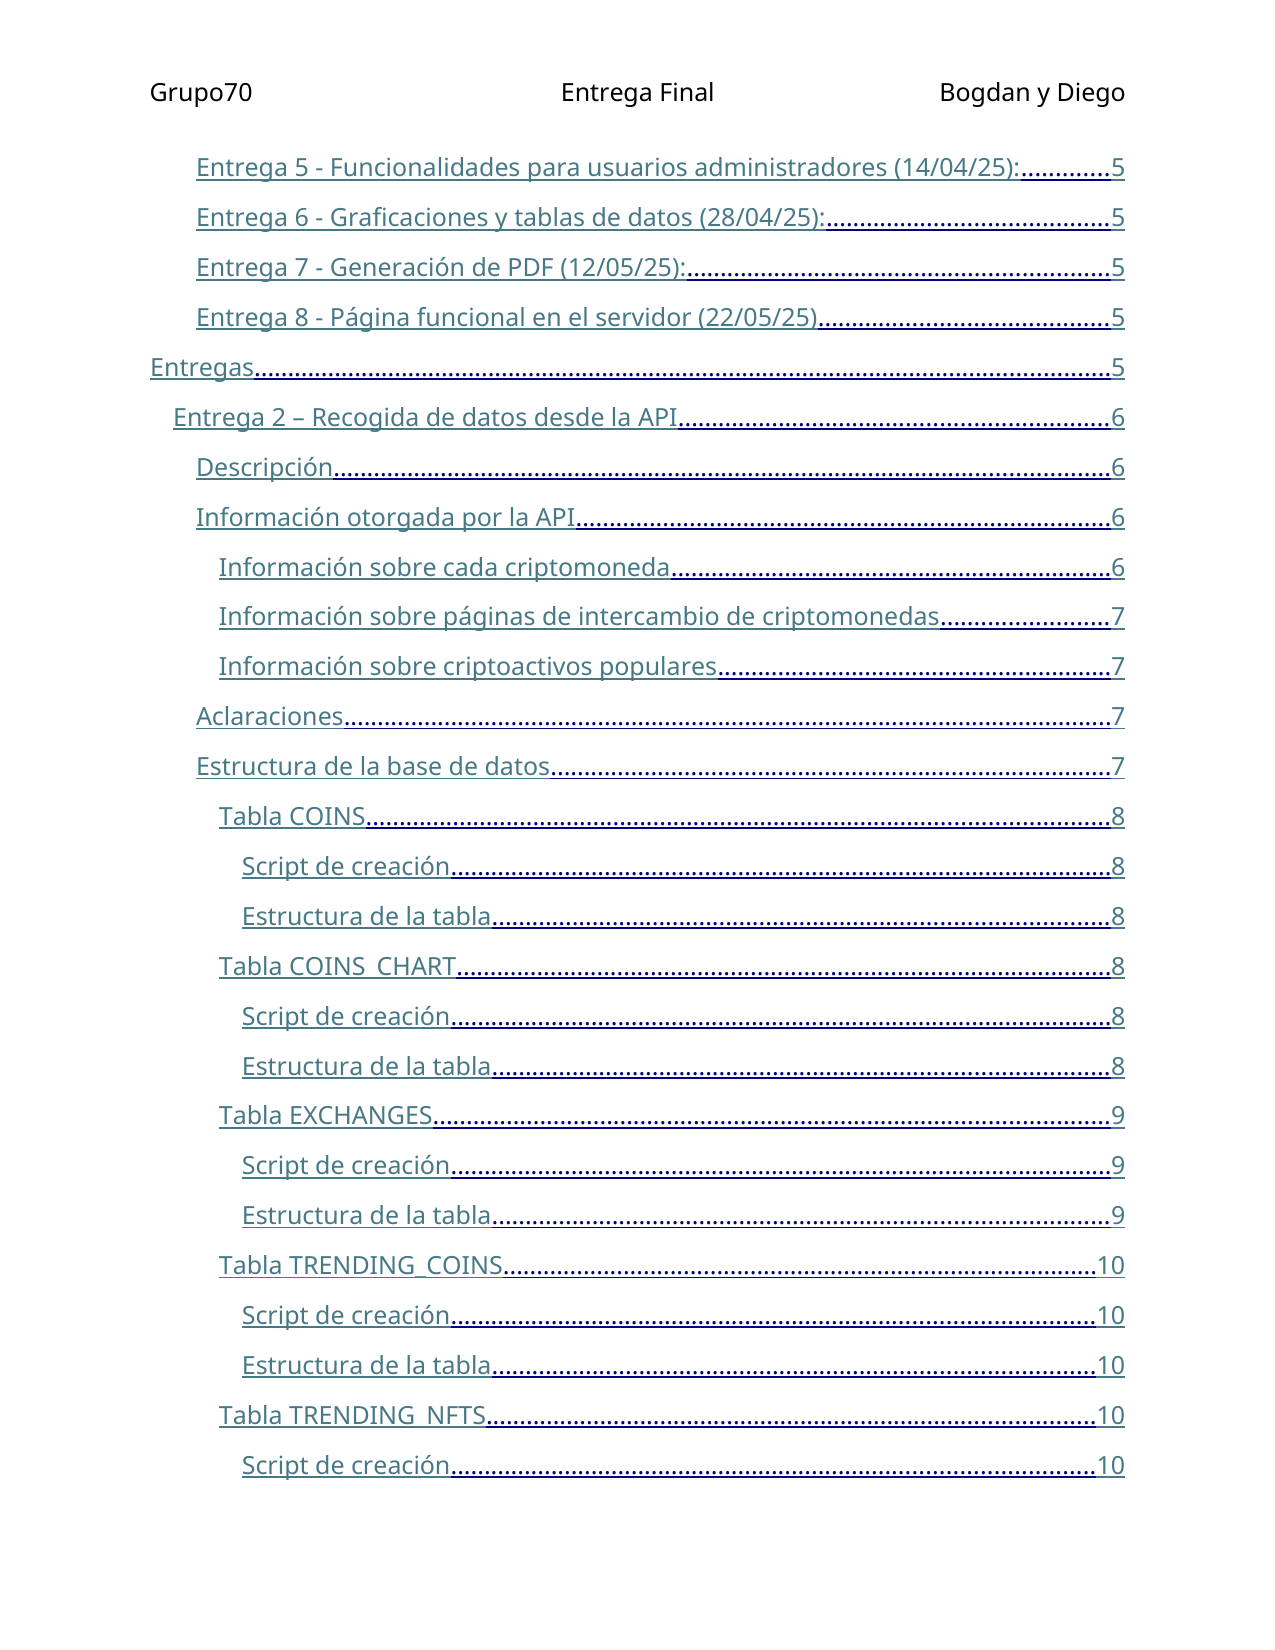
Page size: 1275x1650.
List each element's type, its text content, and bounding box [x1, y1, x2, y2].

text Entrega 6 - Graficaciones y tablas de datos (28/04/25): 5 [196, 200, 1125, 229]
text [196, 779, 1125, 783]
text Información sobre páginas de intercambio de criptomonedas 7 [219, 599, 1125, 628]
text Estructura de la base de datos 7 [196, 749, 1125, 778]
text Información sobre cada criptomoneda 6 [219, 549, 1125, 578]
text Tabla EXCHANGES 9 [219, 1098, 1125, 1127]
text Estructura de la tabla 9 [242, 1198, 1125, 1227]
text Entrega 7 - Generación de PDF (12/05/25): 5 [196, 250, 1125, 279]
text [242, 1228, 1125, 1232]
text Entrega 8 - Página funcional en el servidor (22/05/25) 5 [196, 300, 1125, 328]
text [150, 380, 1125, 384]
text Script de creación 8 [242, 848, 1125, 877]
text [242, 879, 1125, 883]
text [219, 1278, 1125, 1282]
text [242, 1328, 1125, 1332]
text Tabla TRENDING_COINS 10 [219, 1248, 1125, 1277]
text Entregas 5 [150, 349, 1125, 378]
text [196, 729, 1125, 733]
text Información sobre criptoactivos populares 7 [219, 649, 1125, 678]
text Tabla COINS 8 [219, 799, 1125, 827]
text [242, 1378, 1125, 1382]
text Script de creación 10 [242, 1298, 1125, 1326]
text [219, 829, 1125, 833]
text Entrega 2 – Recogida de datos desde la API 6 [173, 399, 1125, 428]
text Información otorgada por la API 6 [196, 499, 1125, 528]
text Entrega 5 - Funcionalidades para usuarios administradores (14/04/25): 5 [196, 150, 1125, 179]
text Estructura de la tabla 8 [242, 898, 1125, 927]
text Aclaraciones 7 [196, 699, 1125, 728]
text Script de creación 10 [242, 1447, 1125, 1476]
text [196, 330, 1125, 334]
text Script de creación 8 [242, 998, 1125, 1027]
text Script de creación 9 [242, 1148, 1125, 1177]
text Tabla COINS_CHART 8 [219, 948, 1125, 977]
text Descripción 6 [196, 449, 1125, 478]
text Estructura de la tabla 10 [242, 1347, 1125, 1376]
text Estructura de la tabla 8 [242, 1048, 1125, 1077]
text Tabla TRENDING_NFTS 10 [219, 1397, 1125, 1426]
